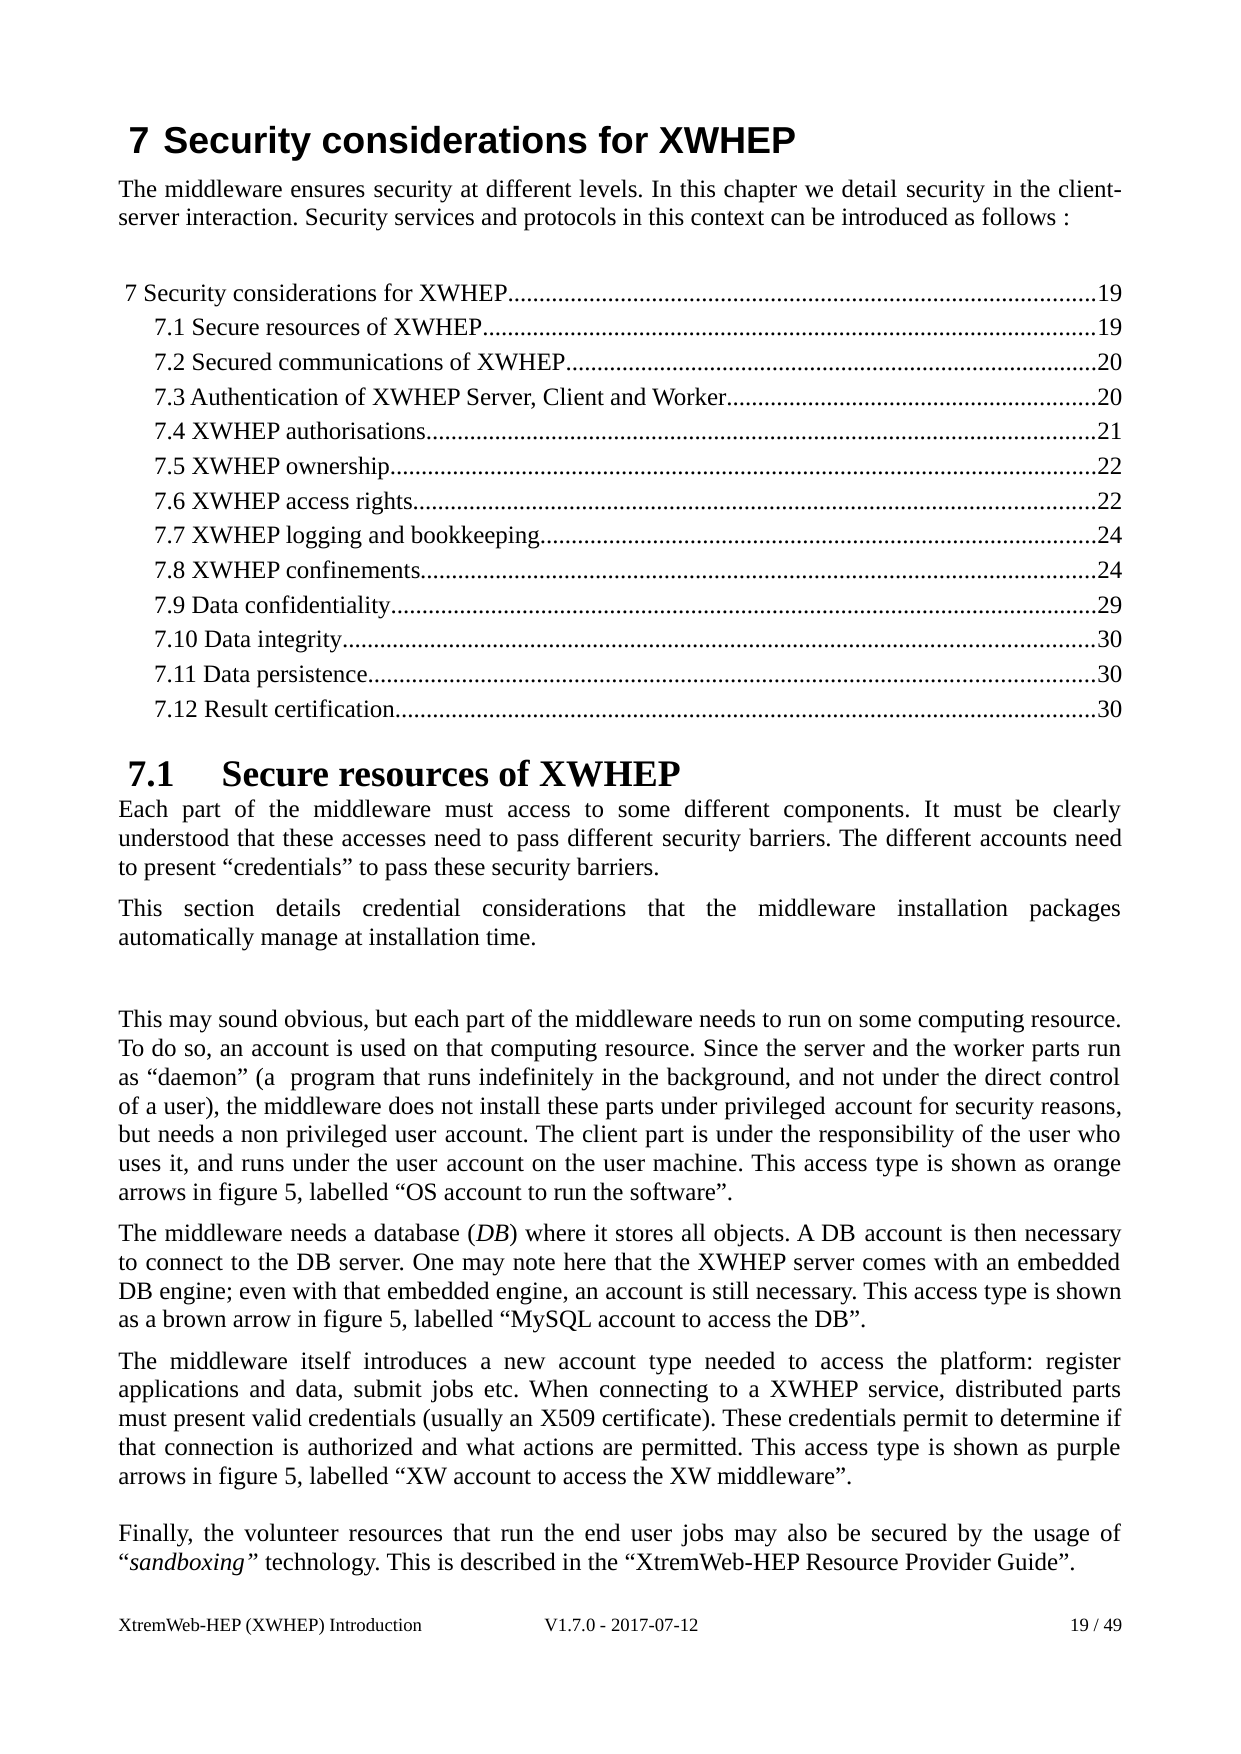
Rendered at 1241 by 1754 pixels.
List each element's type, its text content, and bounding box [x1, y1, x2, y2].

text 7.2 Secured communications of XWHEP 20 [148, 347, 1122, 376]
text 7.11 Data persistence 30 [148, 659, 1122, 688]
text The middleware ensures security at different levels. In this chapter we detail security in the client-server interaction. Security services and protocols in this context can be introduced as follows : [118, 174, 1122, 231]
text 7.12 Result certification 30 [148, 694, 1122, 723]
text 7.1 Secure resources of XWHEP 19 [148, 312, 1122, 341]
text 7.4 XWHEP authorisations 21 [148, 416, 1122, 445]
text The middleware itself introduces a new account type needed to access the platform: register applications and data, submit jobs etc. When connecting to a XWHEP service, distributed parts must present valid credentials (usually an X509 certificate). These credentials permit to determine if that connection is authorized and what actions are permitted. This access type is shown as purple arrows in figure 5, labelled “XW account to access the XW middleware”. [118, 1346, 1122, 1489]
text 7.9 Data confidentiality 29 [148, 590, 1122, 619]
text This may sound obvious, but each part of the middleware needs to run on some computing resource. To do so, an account is used on that computing resource. Since the server and the worker parts run as “daemon” (a program that runs indefinitely in the background, and not under the direct control of a user), the middleware does not install these parts under privileged account for security reasons, but needs a non privileged user account. The client part is under the responsibility of the user who uses it, and runs under the user account on the user machine. This access type is shown as orange arrows in figure 5, labelled “OS account to run the software”. [118, 1004, 1122, 1206]
text 7.7 XWHEP logging and bookkeeping 24 [148, 521, 1122, 549]
text Finally, the volunteer resources that run the end user jobs may also be secured by the usage of “sandboxing” technology. This is described in the “XtremWeb-HEP Resource Provider Guide”. [118, 1518, 1122, 1576]
text 7.10 Data integrity 30 [148, 624, 1122, 653]
text 7.3 Authentication of XWHEP Server, Client and Worker 20 [148, 382, 1122, 411]
text Each part of the middleware must access to some different components. It must be clearly understood that these accesses need to pass different security barriers. The different accounts need to present “credentials” to pass these security barriers. [118, 794, 1122, 881]
text 7 Security considerations for XWHEP 19 [118, 278, 1122, 306]
text This section details credential considerations that the middleware installation packages automatically manage at installation time. [118, 893, 1122, 951]
subtitle Secure resources of XWHEP [118, 751, 1122, 794]
text 7.8 XWHEP confinements 24 [148, 555, 1122, 584]
text 7.5 XWHEP ownership 22 [148, 451, 1122, 480]
text 7.6 XWHEP access rights 22 [148, 486, 1122, 514]
text The middleware needs a database (DB) where it stores all objects. A DB account is then necessary to connect to the DB server. One may note here that the XWHEP server comes with an embedded DB engine; even with that embedded engine, an account is still necessary. This access type is shown as a brown arrow in figure 5, labelled “MySQL account to access the DB”. [118, 1218, 1122, 1333]
subtitle Security considerations for XWHEP [118, 118, 1122, 161]
